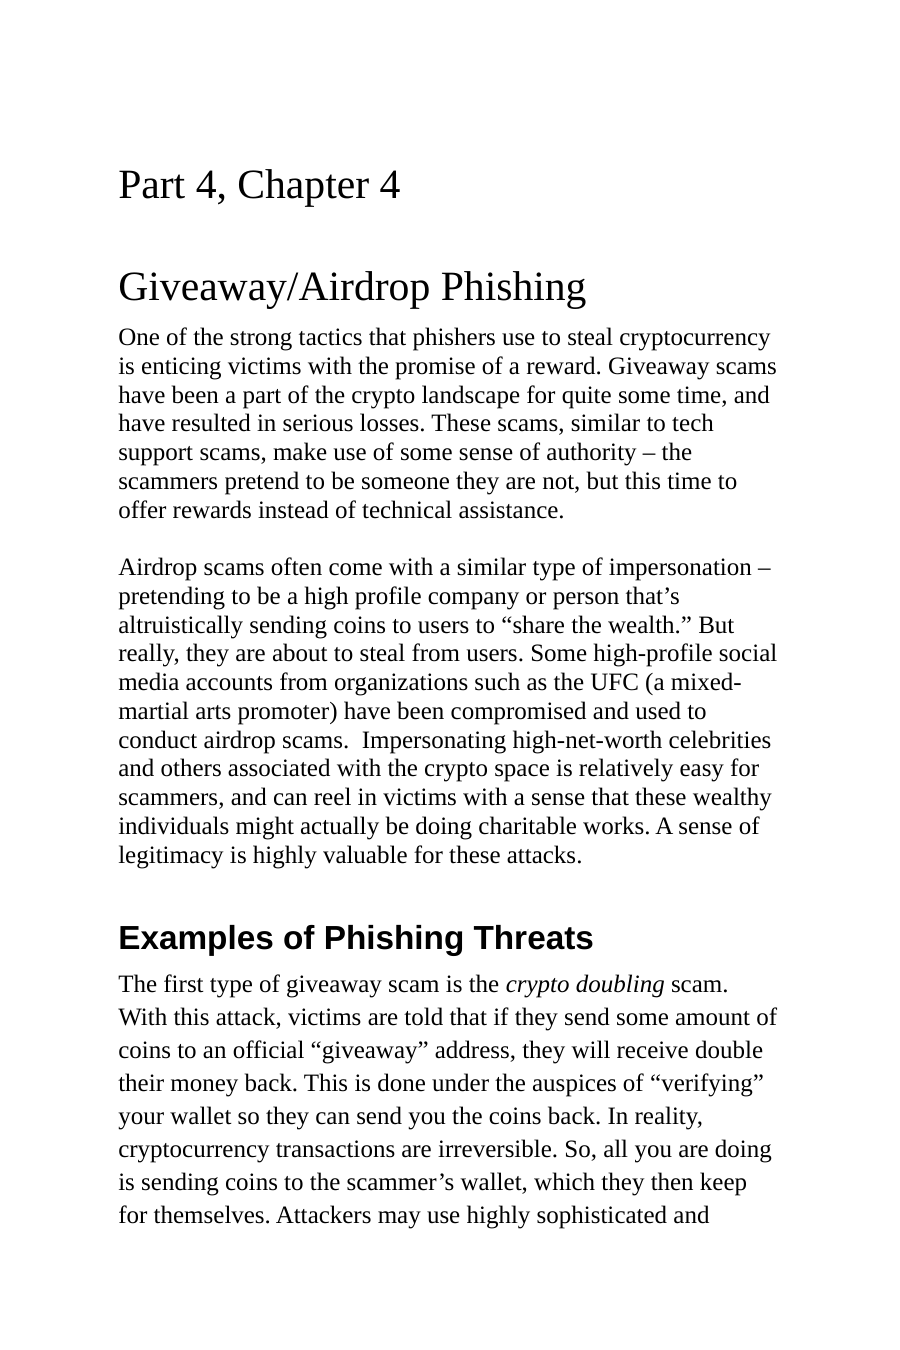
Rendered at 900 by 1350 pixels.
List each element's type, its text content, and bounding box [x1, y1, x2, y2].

text Airdrop scams often come with a similar type of impersonation – pretending to be a high profile company or person that’s altruistically sending coins to users to “share the wealth.” But really, they are about to steal from users. Some high-profile social media accounts from organizations such as the UFC (a mixed-martial arts promoter) have been compromised and used to conduct airdrop scams. Impersonating high-net-worth celebrities and others associated with the crypto space is relatively easy for scammers, and can reel in victims with a sense that these wealthy individuals might actually be doing charitable works. A sense of legitimacy is highly valuable for these attacks. [118, 552, 782, 868]
text The first type of giveaway scam is the crypto doubling scam. With this attack, victims are told that if they send some amount of coins to an official “giveaway” address, they will receive double their money back. This is done under the auspices of “verifying” your wallet so they can send you the coins back. In reality, cryptocurrency transactions are irreversible. So, all you are doing is sending coins to the scammer’s wallet, which they then keep for themselves. Attackers may use highly sophisticated and [118, 969, 782, 1229]
subtitle Part 4, Chapter 4 [118, 160, 782, 208]
subtitle Giveaway/Airdrop Phishing [118, 262, 782, 310]
subtitle Examples of Phishing Threats [118, 918, 782, 957]
text One of the strong tactics that phishers use to steal cryptocurrency is enticing victims with the promise of a reward. Giveaway scams have been a part of the crypto landscape for quite some time, and have resulted in serious losses. These scams, similar to tech support scams, make use of some sense of authority – the scammers pretend to be someone they are not, but this time to offer rewards instead of technical assistance. [118, 322, 782, 523]
